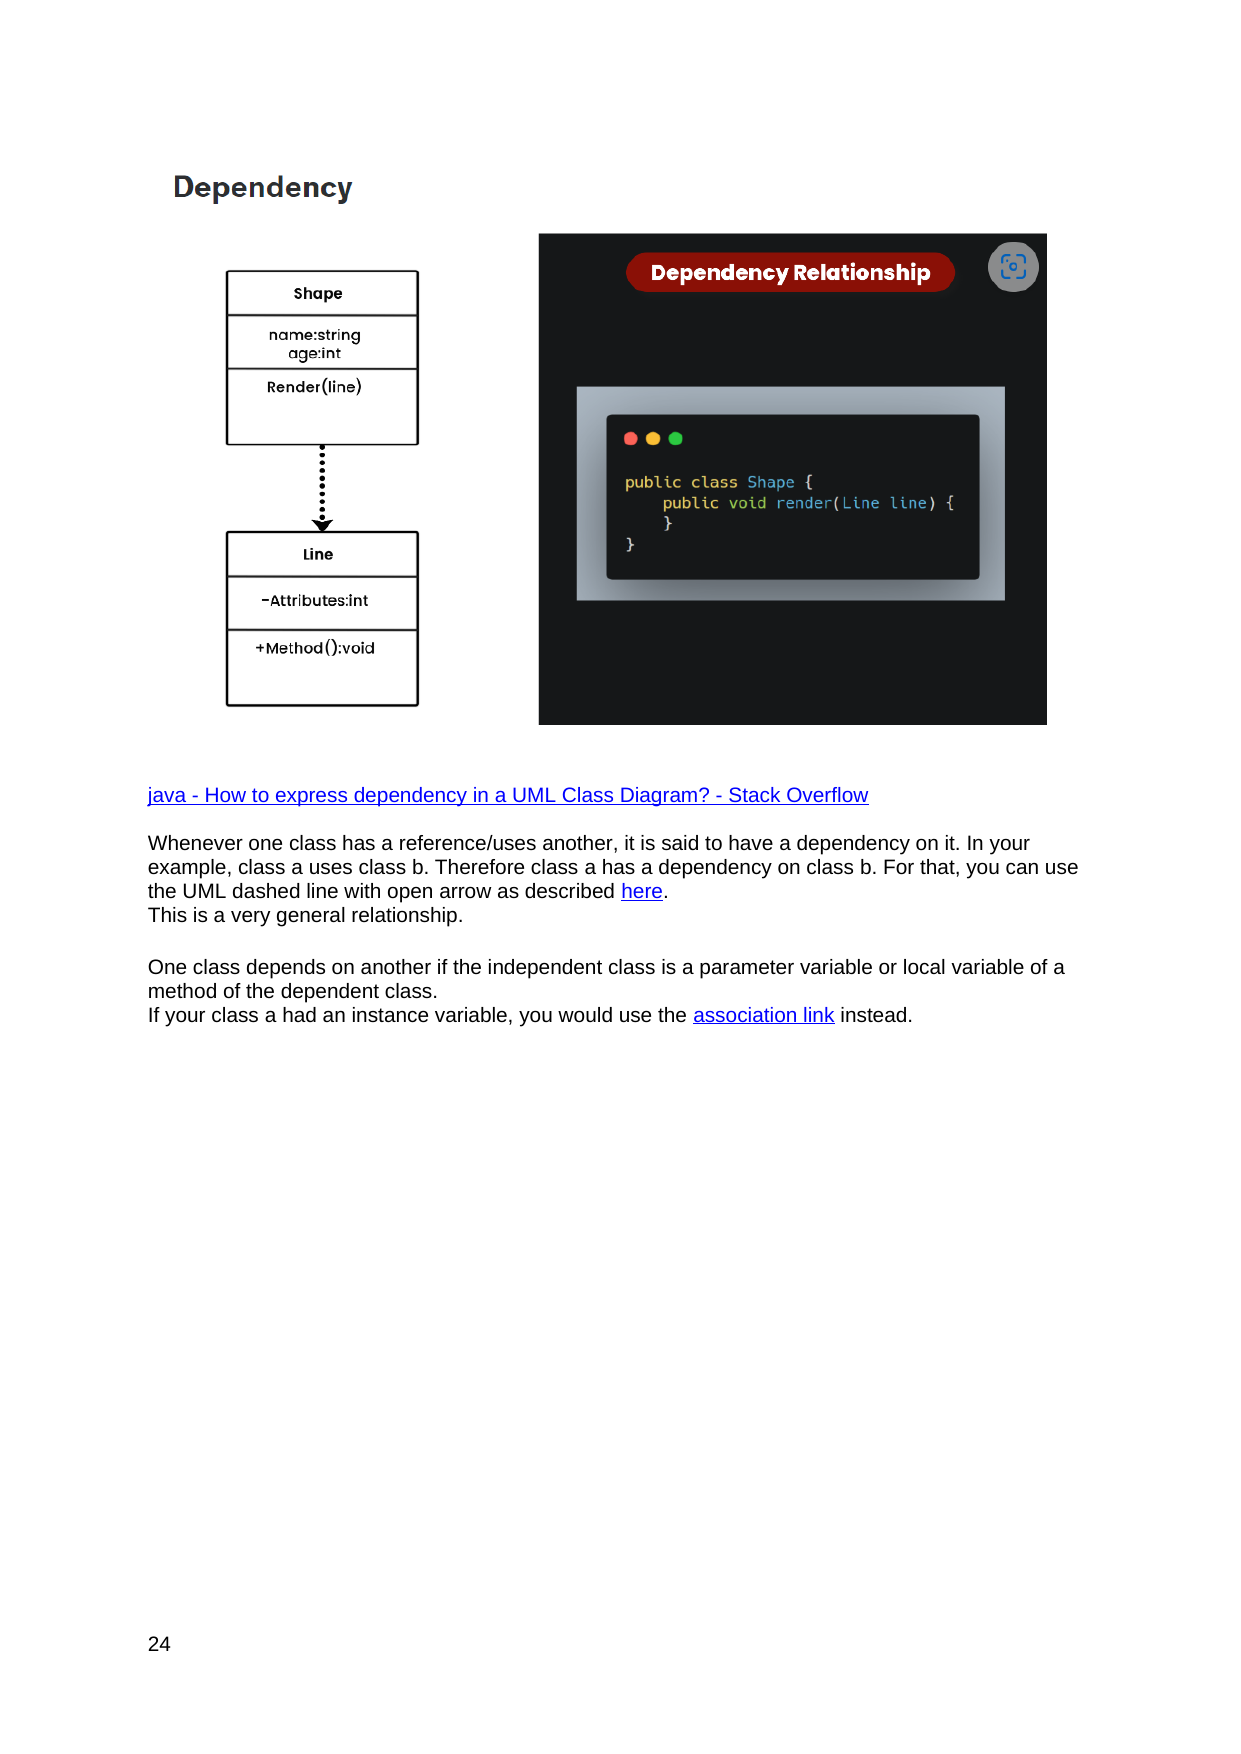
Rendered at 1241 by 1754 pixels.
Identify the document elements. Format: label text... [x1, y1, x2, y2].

picture [147, 147, 1093, 751]
text java - How to express dependency in a UML Class Diagram? - Stack Overflow [148, 783, 1093, 807]
text If your class a had an instance variable, you would use the association link instead. [148, 1002, 1093, 1026]
text Whenever one class has a reference/uses another, it is said to have a dependency on it. In your example, class a uses class b. Therefore class a has a dependency on class b. For that, you can use the UML dashed line with open arrow as described here. [148, 831, 1093, 903]
text One class depends on another if the independent class is a parameter variable or local variable of a method of the dependent class. [148, 954, 1093, 1002]
text This is a very general relationship. [148, 903, 1093, 927]
